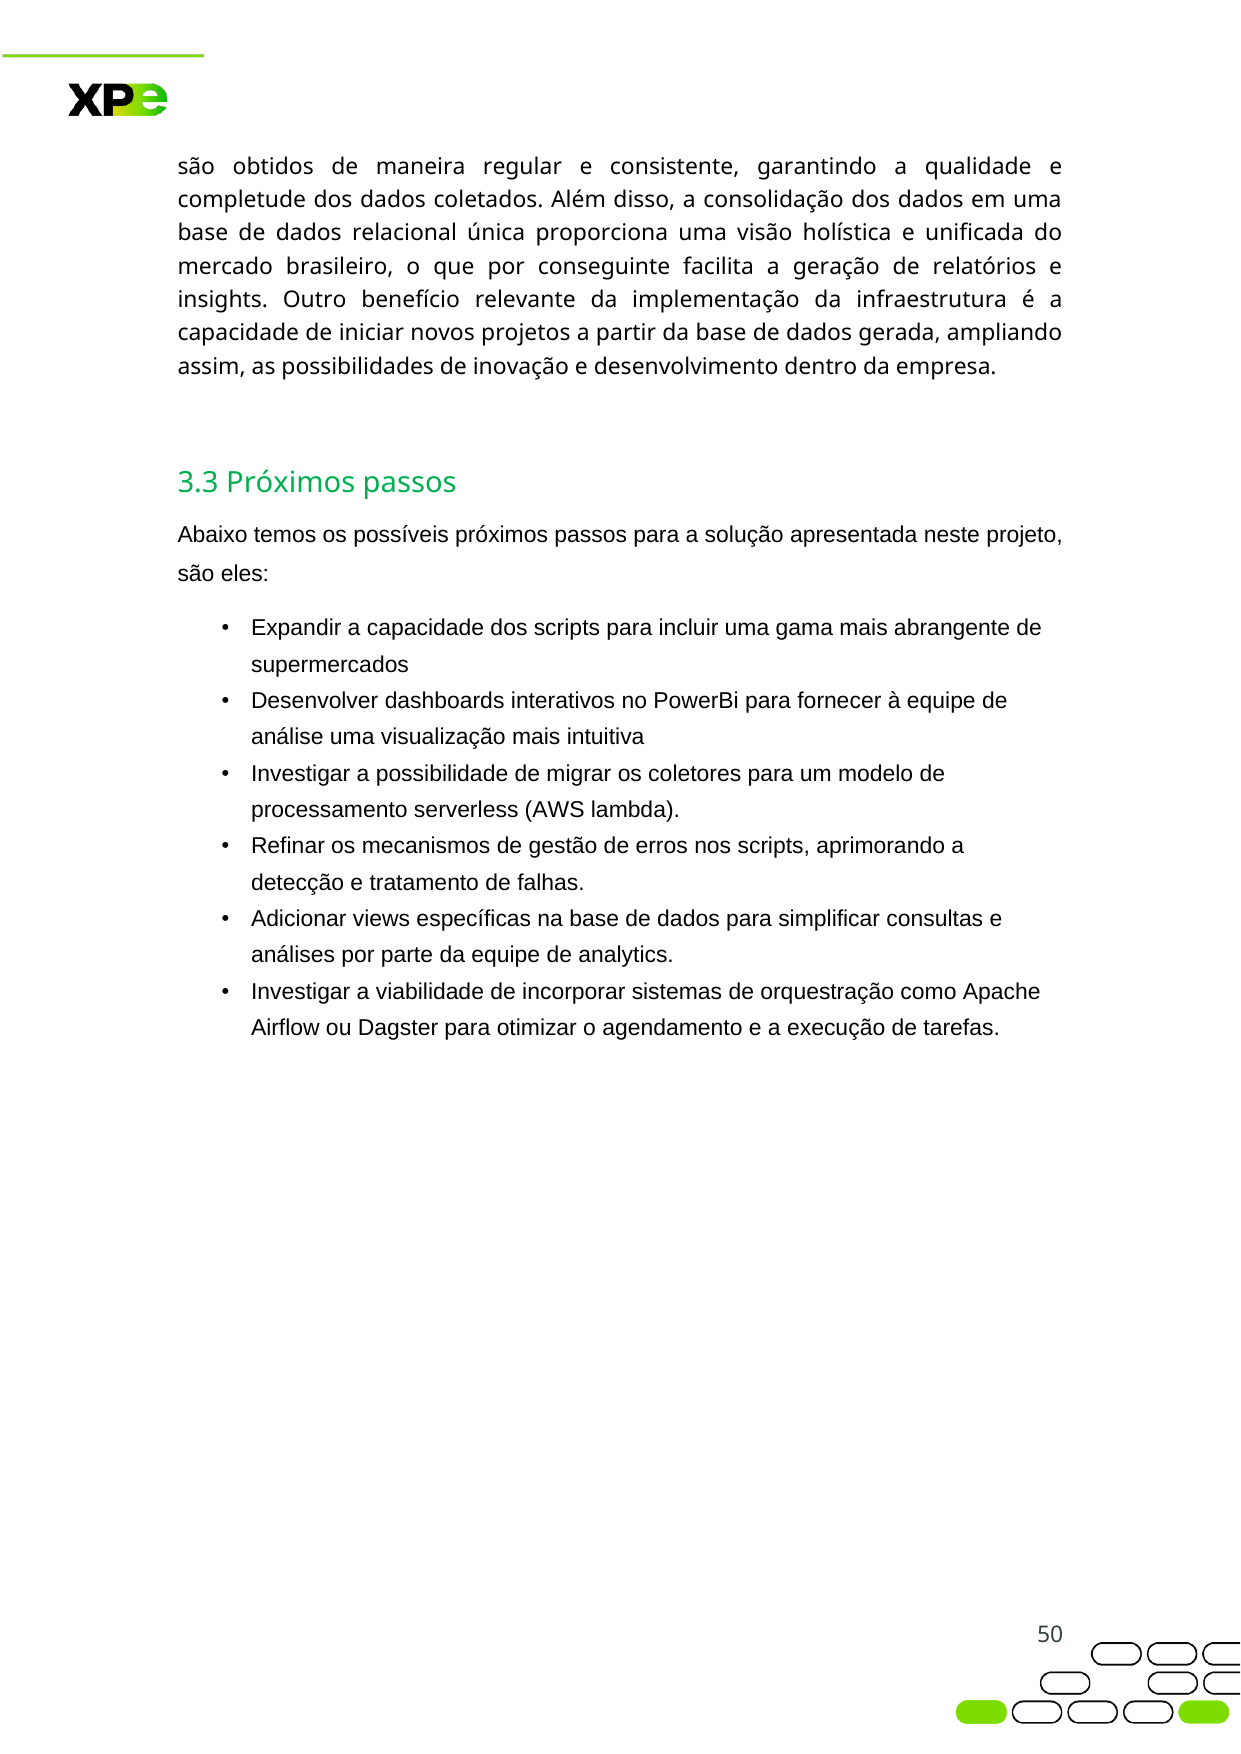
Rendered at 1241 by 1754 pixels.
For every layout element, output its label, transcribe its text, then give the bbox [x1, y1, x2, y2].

list Expandir a capacidade dos scripts para incluir uma gama mais abrangente de supermercados [221, 614, 1063, 677]
text são obtidos de maneira regular e consistente, garantindo a qualidade e completude dos dados coletados. Além disso, a consolidação dos dados em uma base de dados relacional única proporciona uma visão holística e unificada do mercado brasileiro, o que por conseguinte facilita a geração de relatórios e insights. Outro benefício relevante da implementação da infraestrutura é a capacidade de iniciar novos projetos a partir da base de dados gerada, ampliando assim, as possibilidades de inovação e desenvolvimento dentro da empresa. [177, 148, 1063, 381]
list Investigar a possibilidade de migrar os coletores para um modelo de processamento serverless (AWS lambda). [221, 759, 1063, 822]
list Adicionar views específicas na base de dados para simplificar consultas e análises por parte da equipe de analytics. [221, 905, 1063, 968]
subtitle 3.3 Próximos passos [177, 461, 1063, 501]
list Desenvolver dashboards interativos no PowerBi para fornecer à equipe de análise uma visualização mais intuitiva [221, 687, 1063, 749]
picture [2, 51, 205, 148]
list Refinar os mecanismos de gestão de erros nos scripts, aprimorando a detecção e tratamento de falhas. [221, 832, 1063, 895]
list Investigar a viabilidade de incorporar sistemas de orquestração como Apache Airflow ou Dagster para otimizar o agendamento e a execução de tarefas. [221, 978, 1063, 1040]
picture [955, 1642, 1241, 1724]
text Abaixo temos os possíveis próximos passos para a solução apresentada neste projeto, são eles: [177, 521, 1063, 586]
